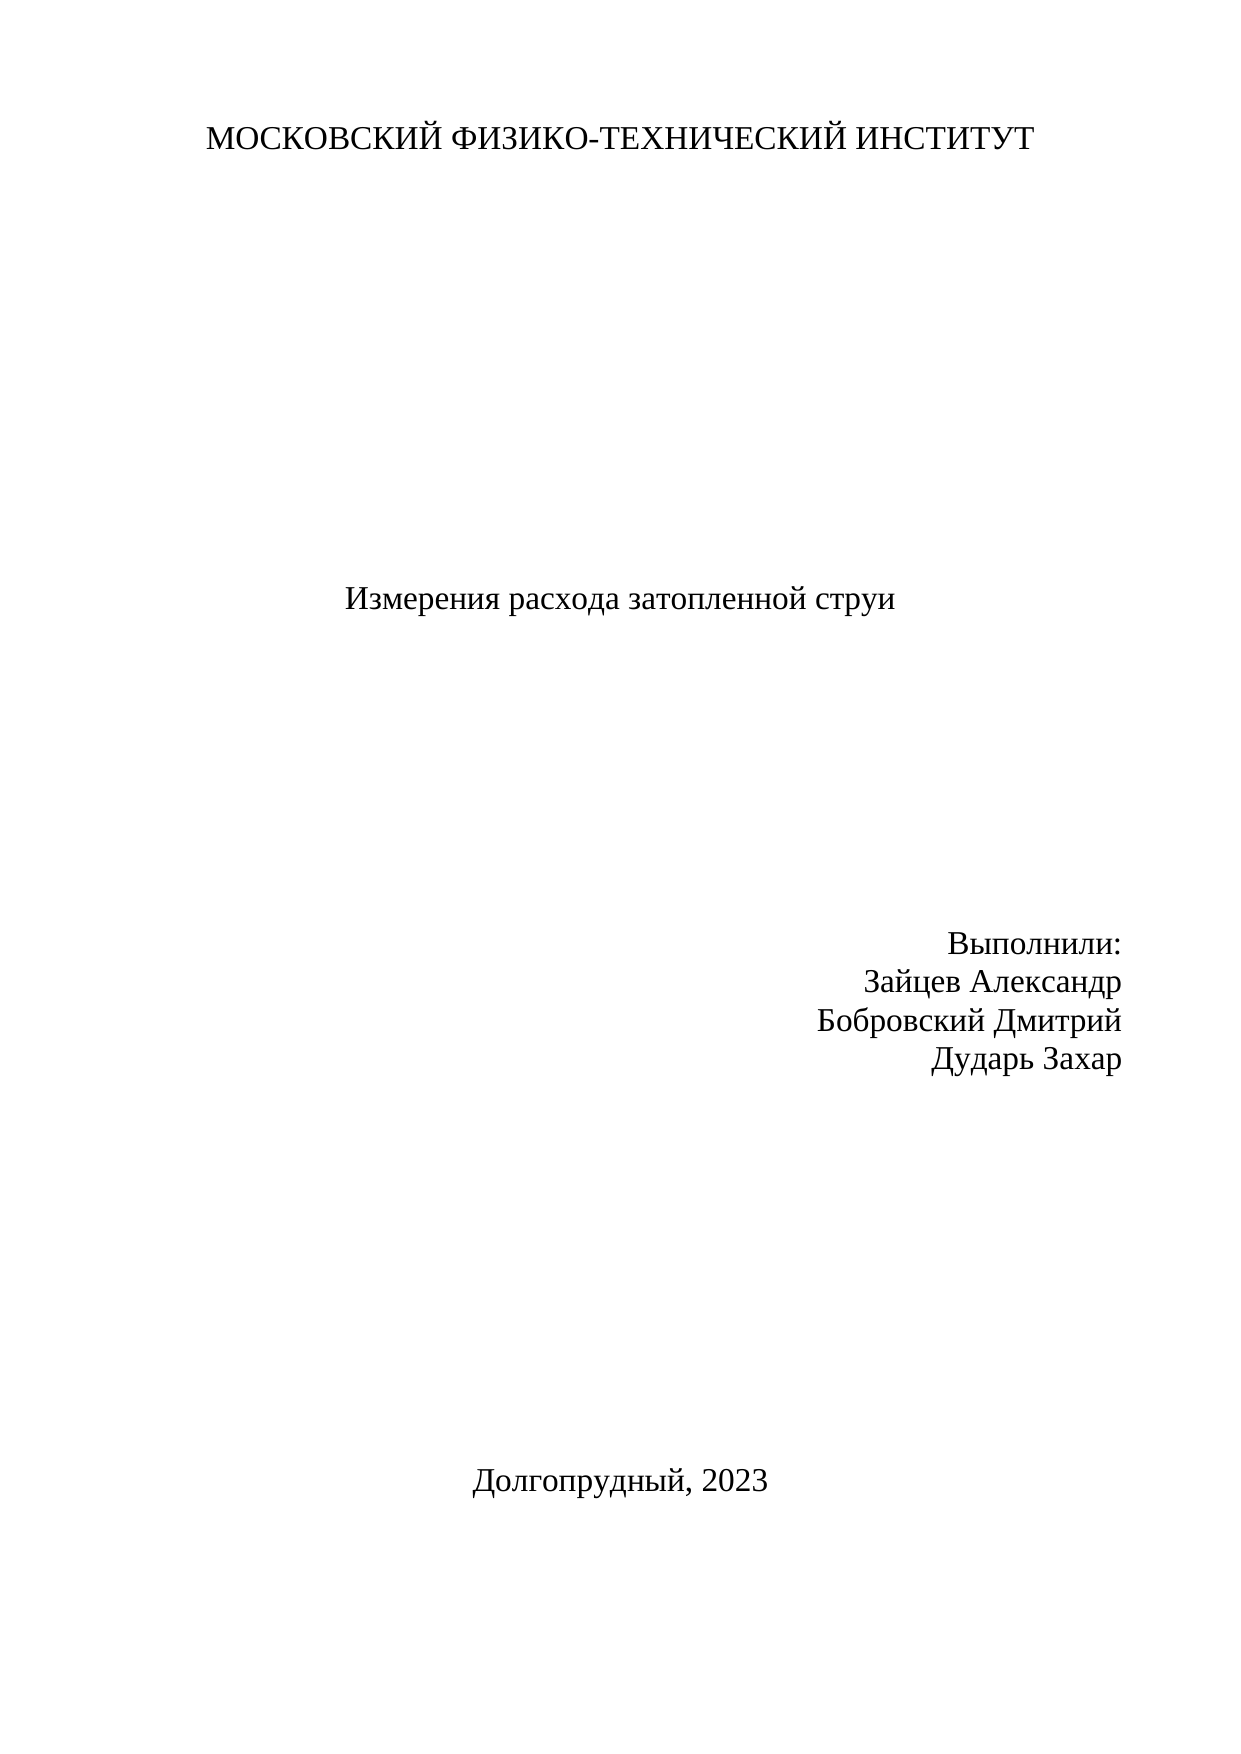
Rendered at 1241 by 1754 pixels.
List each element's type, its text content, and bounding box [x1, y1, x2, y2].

text Измерения расхода затопленной струи [118, 578, 1122, 616]
text МОСКОВСКИЙ ФИЗИКО-ТЕХНИЧЕСКИЙ ИНСТИТУТ [118, 118, 1122, 156]
text Бобровский Дмитрий [118, 1000, 1122, 1038]
text Дударь Захар [118, 1038, 1122, 1076]
text Выполнили: [118, 923, 1122, 961]
text Долгопрудный, 2023 [118, 1460, 1122, 1498]
text Зайцев Александр [118, 961, 1122, 1000]
